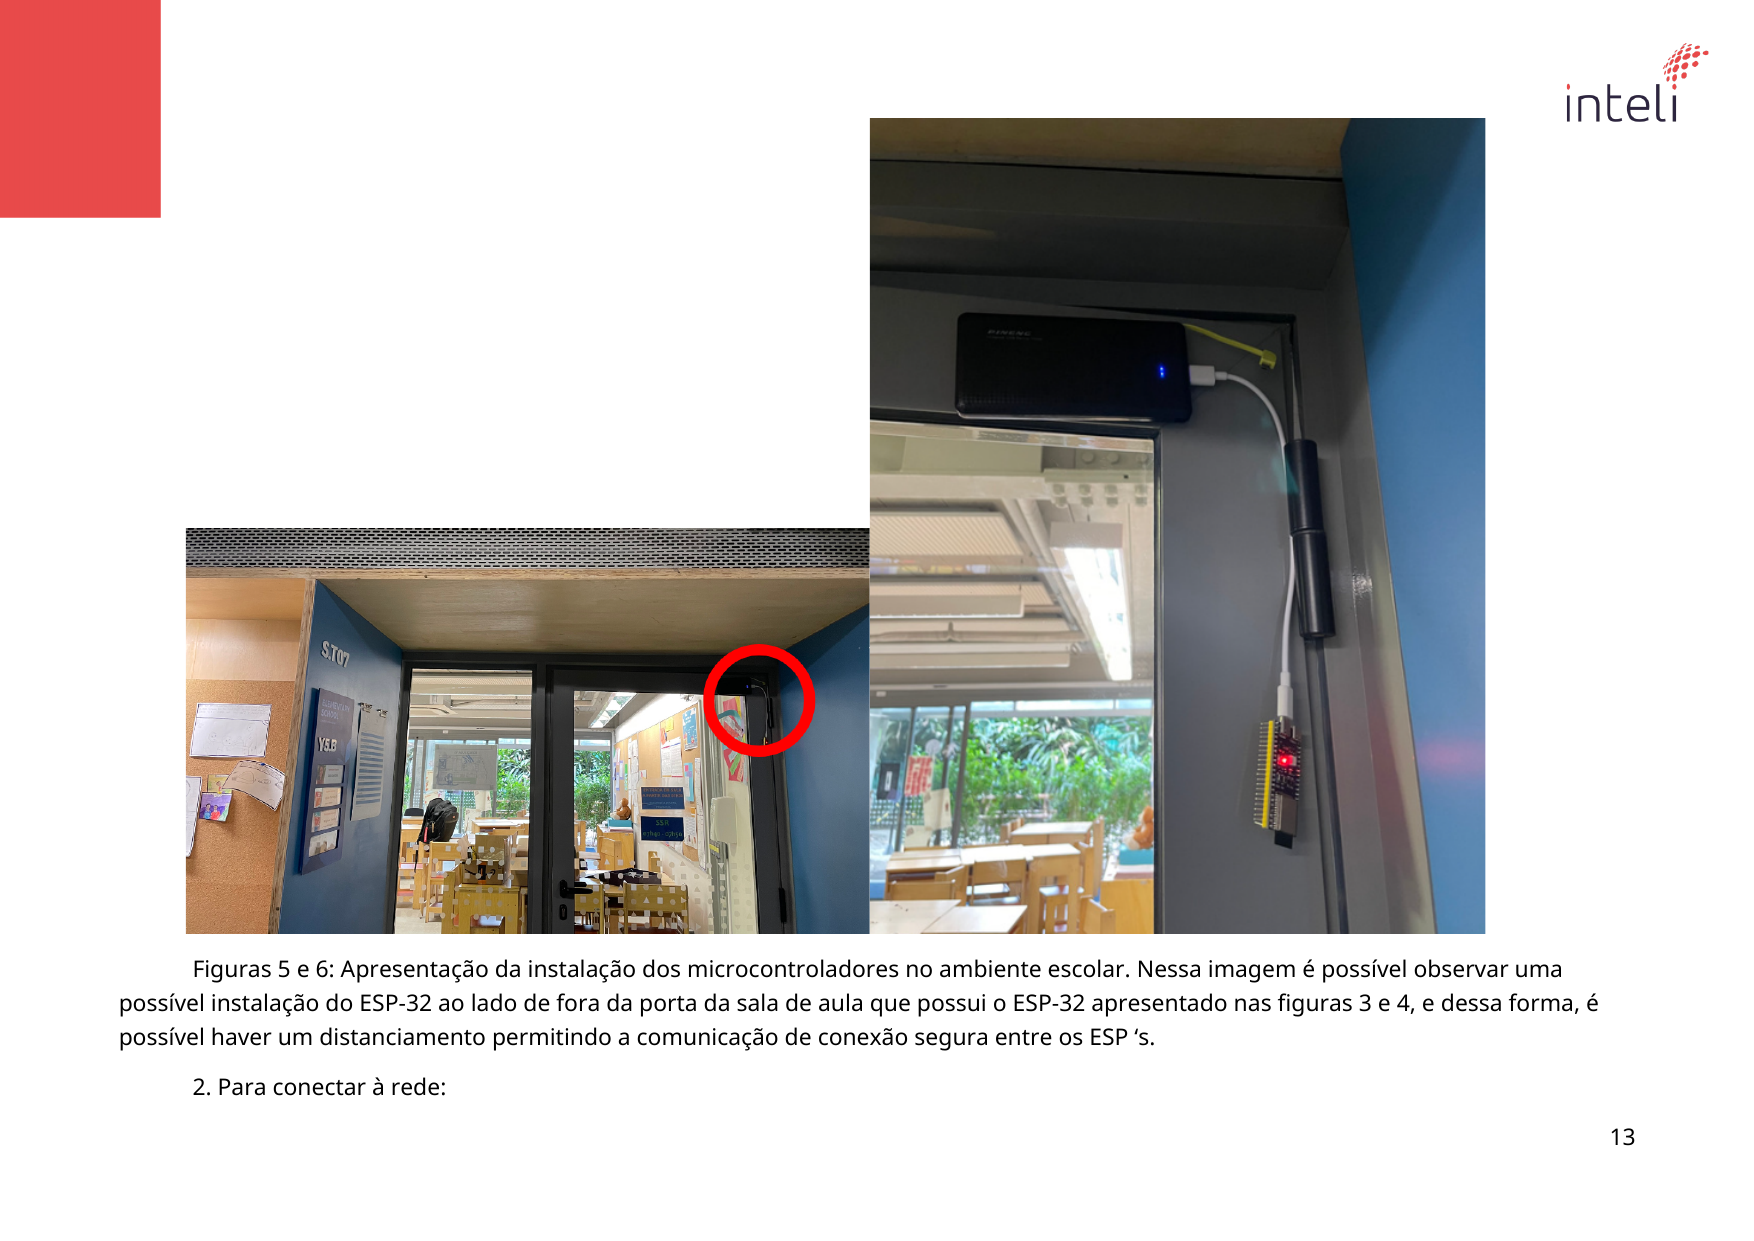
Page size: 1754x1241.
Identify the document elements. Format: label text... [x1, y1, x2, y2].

picture [1566, 43, 1709, 122]
picture [185, 118, 1486, 934]
text 2. Para conectar à rede: [118, 1071, 1636, 1102]
picture [0, 0, 161, 218]
text Figuras 5 e 6: Apresentação da instalação dos microcontroladores no ambiente escolar. Nessa imagem é possível observar uma possível instalação do ESP-32 ao lado de fora da porta da sala de aula que possui o ESP-32 apresentado nas figuras 3 e 4, e dessa forma, é possível haver um distanciamento permitindo a comunicação de conexão segura entre os ESP ‘s. [118, 953, 1636, 1052]
